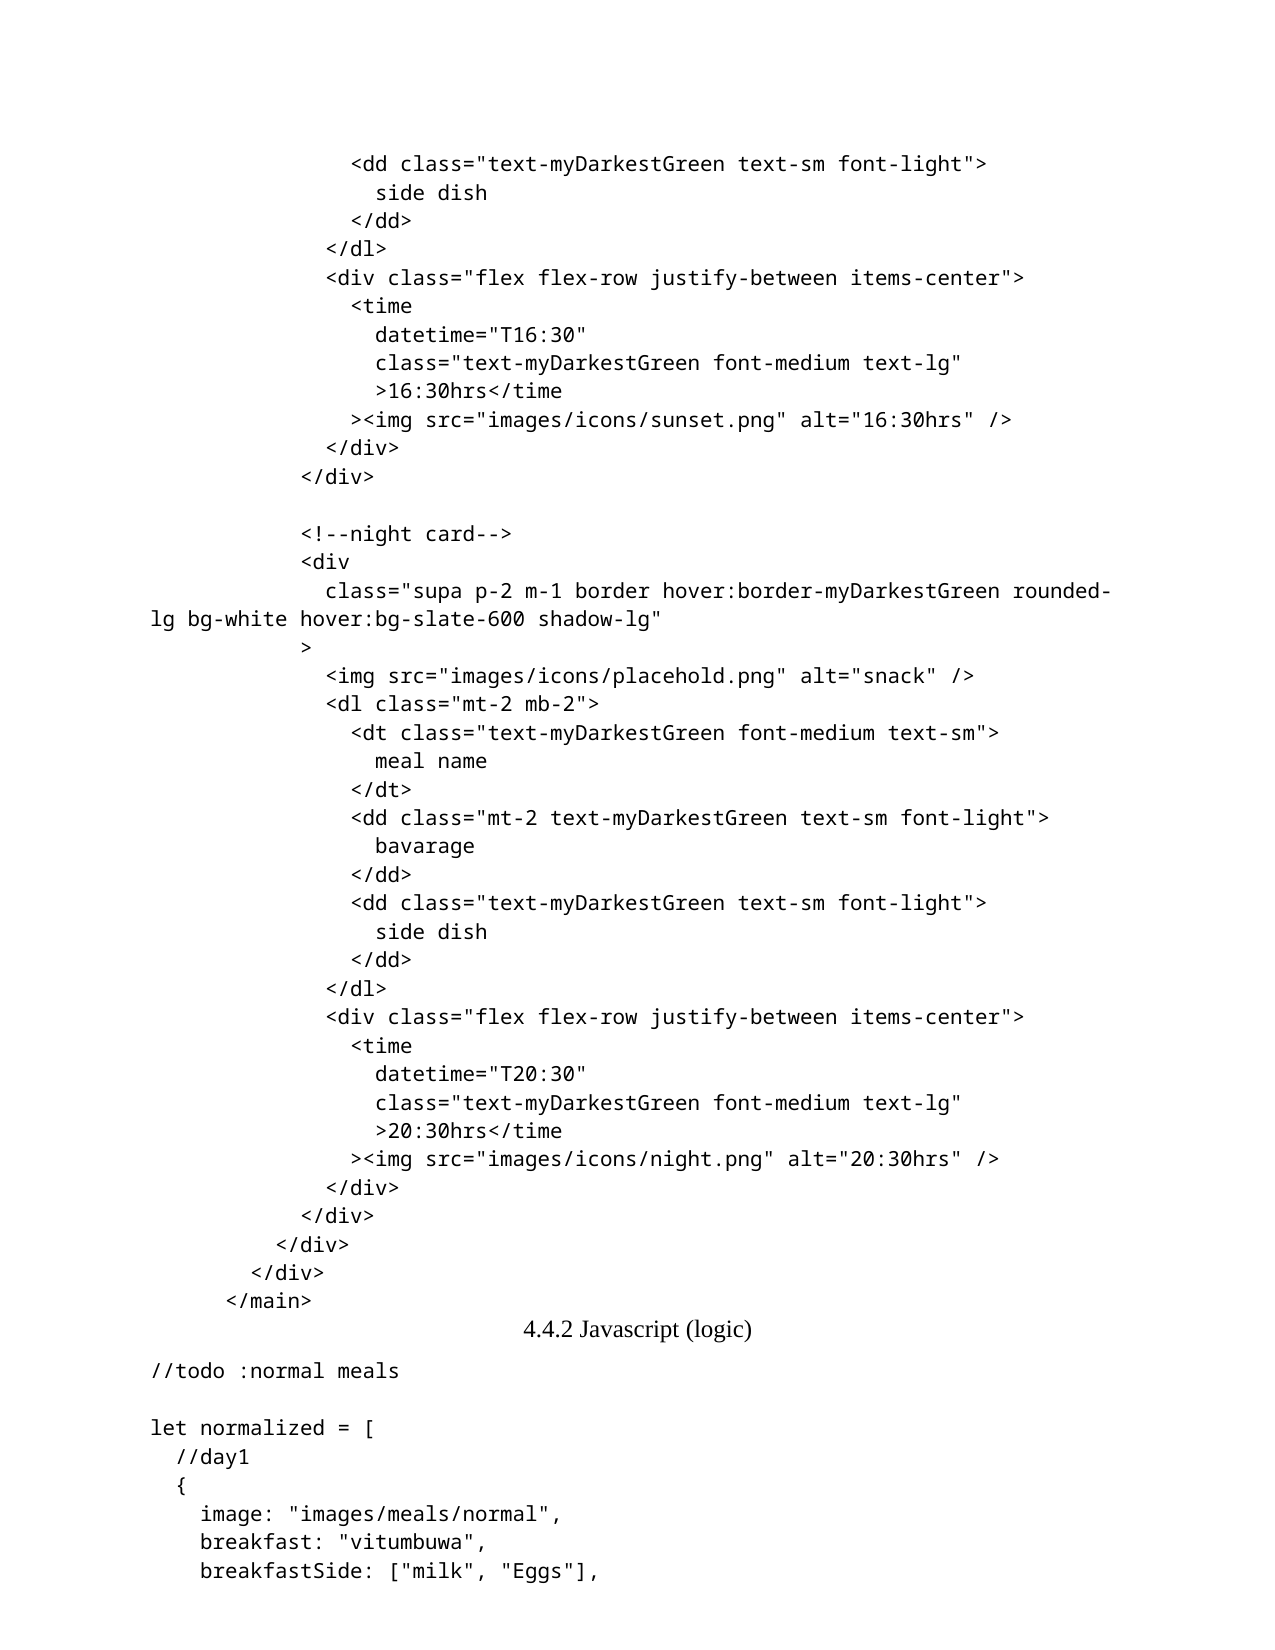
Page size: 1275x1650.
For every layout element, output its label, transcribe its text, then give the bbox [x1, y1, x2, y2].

text </div> [150, 433, 1125, 462]
text <div [150, 547, 1125, 576]
text </dd> [150, 860, 1125, 888]
text //todo :normal meals [150, 1357, 1125, 1385]
text breakfastSide: ["milk", "Eggs"], [150, 1556, 1125, 1584]
text class="supa p-2 m-1 border hover:border-myDarkestGreen rounded-lg bg-white hover:bg-slate-600 shadow-lg" [150, 576, 1125, 633]
text ><img src="images/icons/night.png" alt="20:30hrs" /> [150, 1144, 1125, 1173]
text <time [150, 1031, 1125, 1059]
text //day1 [150, 1442, 1125, 1470]
text class="text-myDarkestGreen font-medium text-lg" [150, 348, 1125, 377]
text >20:30hrs</time [150, 1116, 1125, 1144]
text </div> [150, 1201, 1125, 1230]
text </dl> [150, 234, 1125, 263]
text </div> [150, 462, 1125, 490]
text <!--night card--> [150, 519, 1125, 547]
text ><img src="images/icons/sunset.png" alt="16:30hrs" /> [150, 405, 1125, 433]
text datetime="T20:30" [150, 1059, 1125, 1088]
text </dl> [150, 974, 1125, 1002]
text breakfast: "vitumbuwa", [150, 1527, 1125, 1556]
text { [150, 1470, 1125, 1499]
text </div> [150, 1258, 1125, 1287]
text <dt class="text-myDarkestGreen font-medium text-sm"> [150, 718, 1125, 746]
text class="text-myDarkestGreen font-medium text-lg" [150, 1088, 1125, 1116]
text <div class="flex flex-row justify-between items-center"> [150, 1002, 1125, 1031]
subtitle 4.4.2 Javascript (logic) [150, 1315, 1125, 1343]
text <time [150, 291, 1125, 320]
text >16:30hrs</time [150, 377, 1125, 405]
text image: "images/meals/normal", [150, 1499, 1125, 1527]
text <dd class="text-myDarkestGreen text-sm font-light"> [150, 888, 1125, 917]
text let normalized = [ [150, 1413, 1125, 1442]
text <img src="images/icons/placehold.png" alt="snack" /> [150, 661, 1125, 689]
text <dd class="text-myDarkestGreen text-sm font-light"> [150, 149, 1125, 178]
text meal name [150, 746, 1125, 775]
text </div> [150, 1173, 1125, 1201]
text > [150, 633, 1125, 661]
text <div class="flex flex-row justify-between items-center"> [150, 263, 1125, 291]
text </dt> [150, 775, 1125, 803]
text side dish [150, 917, 1125, 945]
text </dd> [150, 945, 1125, 974]
text side dish [150, 178, 1125, 206]
text <dl class="mt-2 mb-2"> [150, 689, 1125, 718]
text </main> [150, 1287, 1125, 1315]
text <dd class="mt-2 text-myDarkestGreen text-sm font-light"> [150, 803, 1125, 832]
text </div> [150, 1230, 1125, 1258]
text </dd> [150, 206, 1125, 234]
text datetime="T16:30" [150, 320, 1125, 348]
text bavarage [150, 832, 1125, 860]
